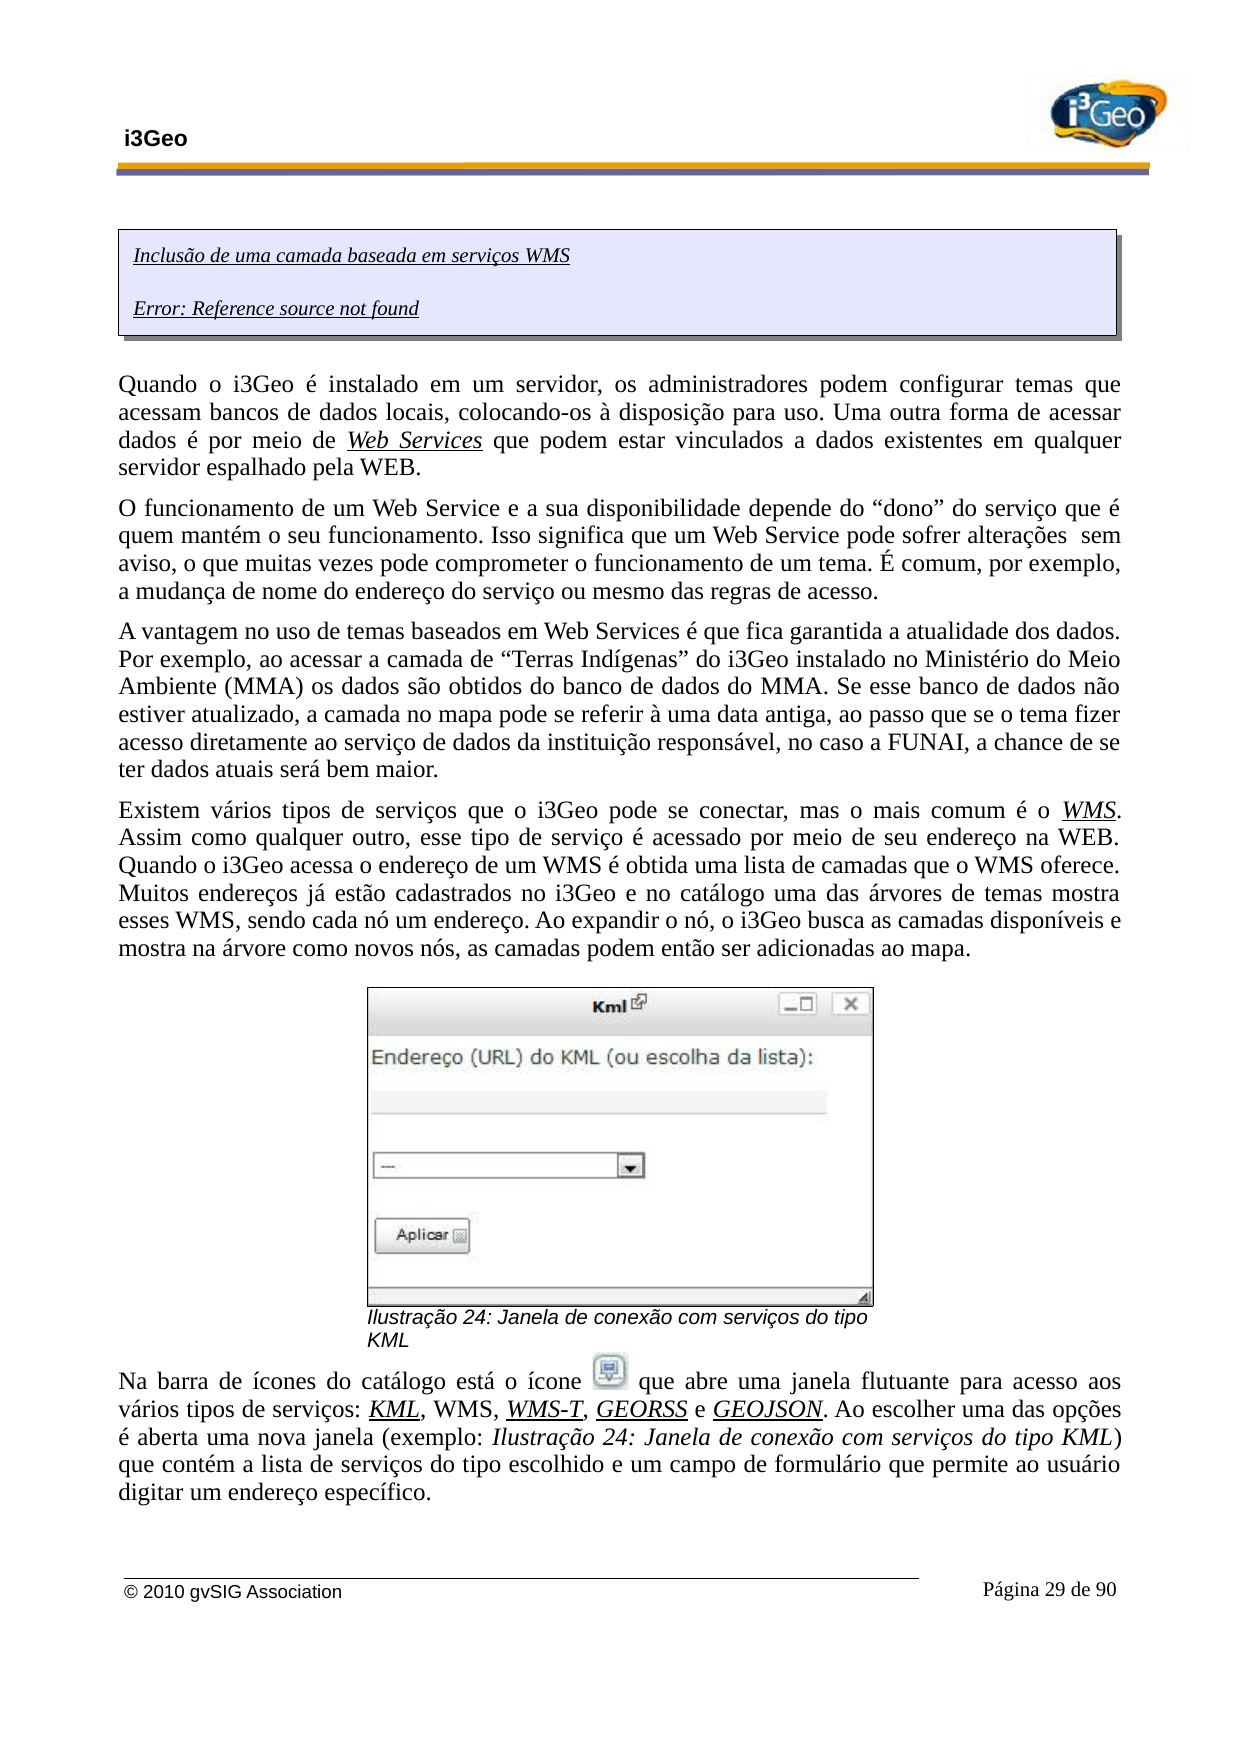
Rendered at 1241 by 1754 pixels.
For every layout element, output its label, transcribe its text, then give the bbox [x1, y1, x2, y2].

text A vantagem no uso de temas baseados em Web Services é que fica garantida a atualidade dos dados. Por exemplo, ao acessar a camada de “Terras Indígenas” do i3Geo instalado no Ministério do Meio Ambiente (MMA) os dados são obtidos do banco de dados do MMA. Se esse banco de dados não estiver atualizado, a camada no mapa pode se referir à uma data antiga, ao passo que se o tema fizer acesso diretamente ao serviço de dados da instituição responsável, no caso a FUNAI, a chance de se ter dados atuais será bem maior. [118, 617, 1122, 783]
picture [1025, 74, 1191, 151]
text Erro: Origem da referência não encontrada [119, 282, 1116, 335]
picture [368, 988, 873, 1306]
text Na barra de ícones do catálogo está o ícone que abre uma janela flutuante para acesso aos vários tipos de serviços: KML, WMS, WMS-T, GEORSS e GEOJSON. Ao escolher uma das opções é aberta uma nova janela (exemplo: Ilustração 24: Janela de conexão com serviços do tipo KML) que contém a lista de serviços do tipo escolhido e um campo de formulário que permite ao usuário digitar um endereço específico. [118, 974, 1122, 1506]
text Inclusão de uma camada baseada em serviços WMS [119, 230, 1116, 267]
text Ilustração 24: Janela de conexão com serviços do tipo KML [367, 1307, 873, 1352]
text O funcionamento de um Web Service e a sua disponibilidade depende do “dono” do serviço que é quem mantém o seu funcionamento. Isso significa que um Web Service pode sofrer alterações sem aviso, o que muitas vezes pode comprometer o funcionamento de um tema. É comum, por exemplo, a mudança de nome do endereço do serviço ou mesmo das regras de acesso. [118, 494, 1122, 604]
text Existem vários tipos de serviços que o i3Geo pode se conectar, mas o mais comum é o WMS. Assim como qualquer outro, esse tipo de serviço é acessado por meio de seu endereço na WEB. Quando o i3Geo acessa o endereço de um WMS é obtida uma lista de camadas que o WMS oferece. Muitos endereços já estão cadastrados no i3Geo e no catálogo uma das árvores de temas mostra esses WMS, sendo cada nó um endereço. Ao expandir o nó, o i3Geo busca as camadas disponíveis e mostra na árvore como novos nós, as camadas podem então ser adicionadas ao mapa. [118, 796, 1122, 962]
text Quando o i3Geo é instalado em um servidor, os administradores podem configurar temas que acessam bancos de dados locais, colocando-os à disposição para uso. Uma outra forma de acessar dados é por meio de Web Services que podem estar vinculados a dados existentes em qualquer servidor espalhado pela WEB. [118, 370, 1122, 481]
picture [592, 1352, 629, 1390]
